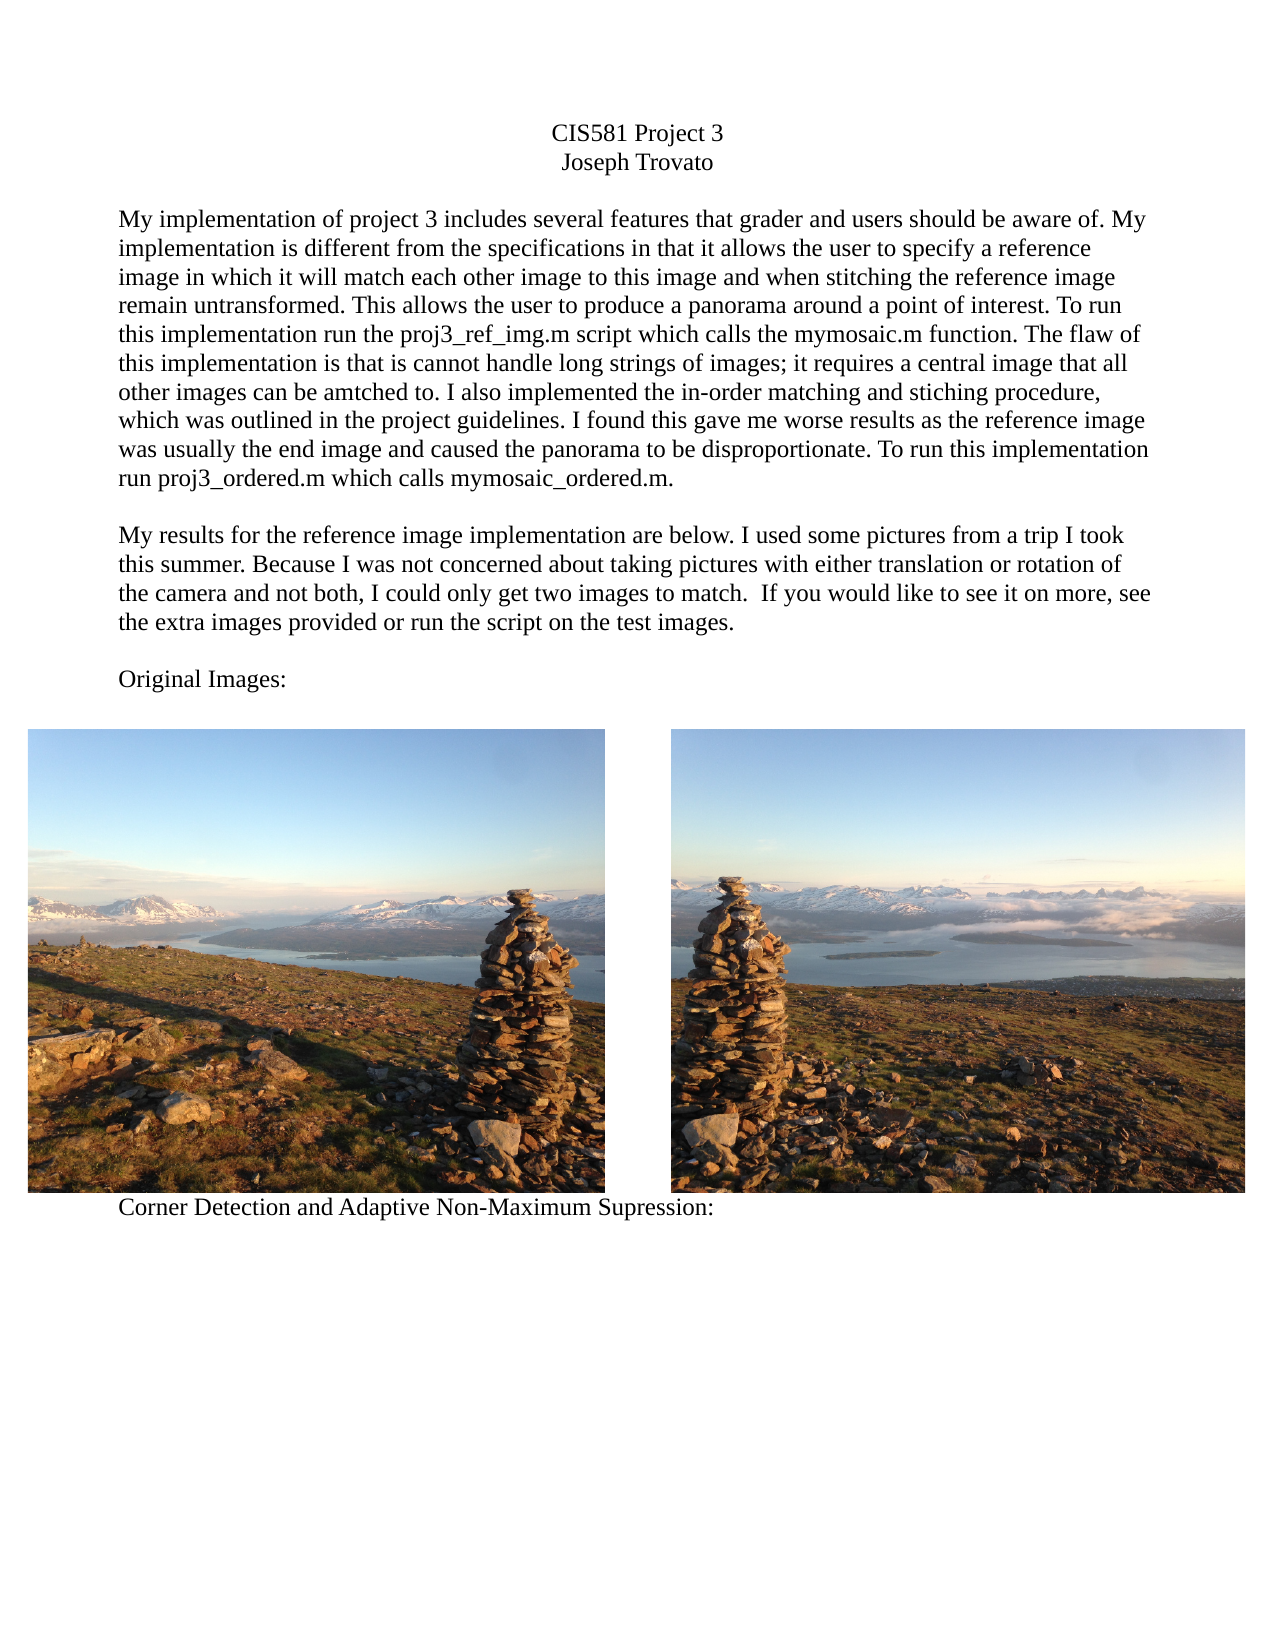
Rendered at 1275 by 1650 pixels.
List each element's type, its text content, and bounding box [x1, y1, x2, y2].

picture [27, 729, 605, 1193]
text My results for the reference image implementation are below. I used some pictures from a trip I took this summer. Because I was not concerned about taking pictures with either translation or rotation of the camera and not both, I could only get two images to match. If you would like to see it on more, see the extra images provided or run the script on the test images. [118, 521, 1157, 636]
text Original Images: [118, 664, 1157, 693]
text CIS581 Project 3 [118, 118, 1157, 147]
text Joseph Trovato [118, 147, 1157, 176]
text My implementation of project 3 includes several features that grader and users should be aware of. My implementation is different from the specifications in that it allows the user to specify a reference image in which it will match each other image to this image and when stitching the reference image remain untransformed. This allows the user to produce a panorama around a point of interest. To run this implementation run the proj3_ref_img.m script which calls the mymosaic.m function. The flaw of this implementation is that is cannot handle long strings of images; it requires a central image that all other images can be amtched to. I also implemented the in-order matching and stiching procedure, which was outlined in the project guidelines. I found this gave me worse results as the reference image was usually the end image and caused the panorama to be disproportionate. To run this implementation run proj3_ordered.m which calls mymosaic_ordered.m. [118, 204, 1157, 492]
picture [671, 729, 1246, 1193]
text Corner Detection and Adaptive Non-Maximum Supression: [118, 1189, 1157, 1221]
